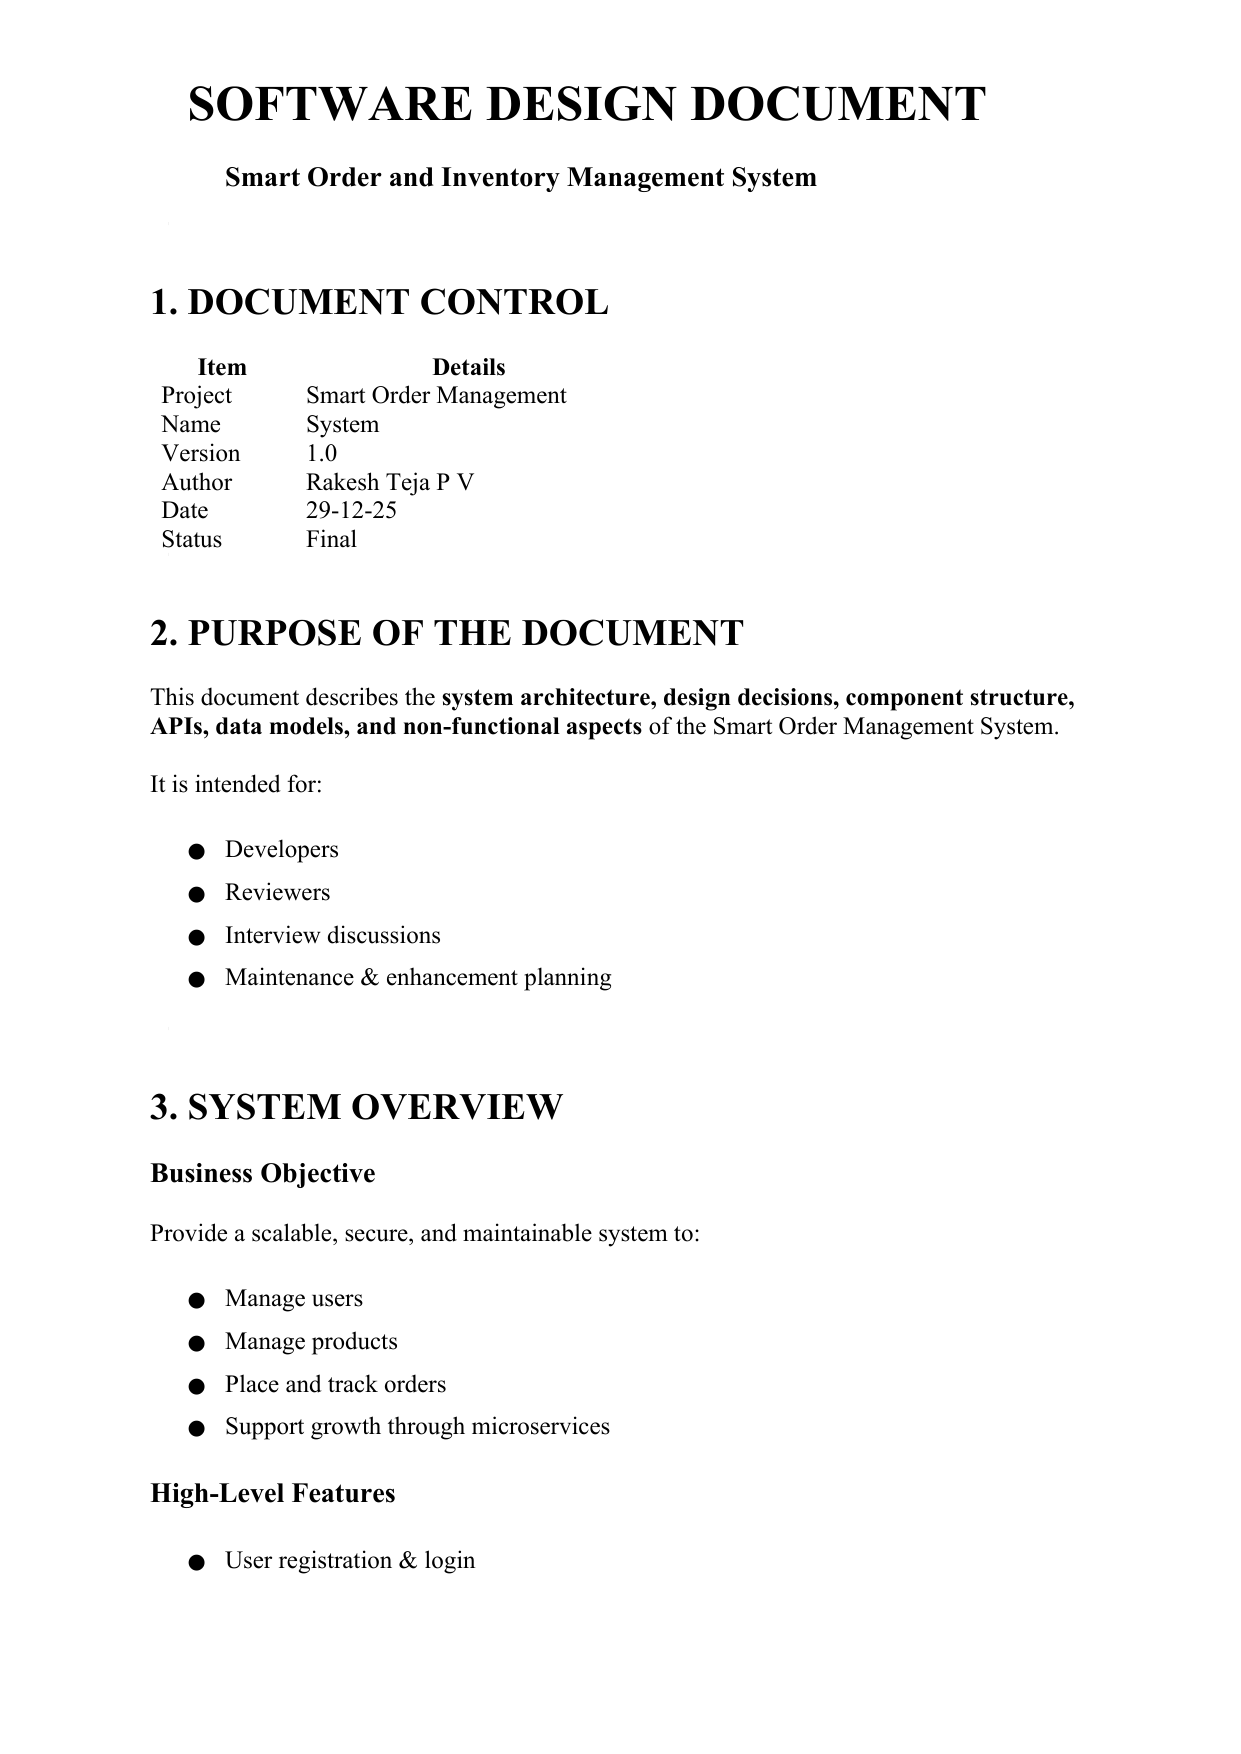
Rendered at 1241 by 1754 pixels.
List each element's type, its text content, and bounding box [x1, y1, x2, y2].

list Reviewers [187, 869, 1090, 912]
text 3. SYSTEM OVERVIEW [150, 1084, 1090, 1127]
list Developers [187, 827, 1090, 869]
table_header Item [150, 352, 294, 380]
text Provide a scalable, secure, and maintainable system to: [150, 1218, 1090, 1247]
list Place and track orders [187, 1361, 1090, 1404]
text Smart Order and Inventory Management System [150, 161, 1090, 193]
list Interview discussions [187, 912, 1090, 955]
list User registration & login [187, 1537, 1090, 1580]
table_cell Author [150, 467, 294, 495]
text It is intended for: [150, 769, 1090, 798]
table_cell Version [150, 438, 294, 467]
text SOFTWARE DESIGN DOCUMENT [150, 74, 1090, 131]
table_cell Date [150, 495, 294, 524]
table_cell Status [150, 524, 294, 553]
list Support growth through microservices [187, 1404, 1090, 1447]
text High-Level Features [150, 1476, 1090, 1508]
table_cell Final [295, 524, 643, 553]
list Maintenance & enhancement planning [187, 955, 1090, 998]
text This document describes the system architecture, design decisions, component structure, APIs, data models, and non-functional aspects of the Smart Order Management System. [150, 682, 1090, 740]
text 1. DOCUMENT CONTROL [150, 279, 1090, 322]
list Manage products [187, 1318, 1090, 1361]
table_cell Project Name [150, 380, 294, 438]
list Manage users [187, 1276, 1090, 1318]
table_cell 29-12-25 [295, 495, 643, 524]
table_cell Smart Order Management System [295, 380, 643, 438]
text Business Objective [150, 1156, 1090, 1189]
table_cell 1.0 [295, 438, 643, 467]
table_header Details [295, 352, 643, 380]
text 2. PURPOSE OF THE DOCUMENT [150, 610, 1090, 653]
table_cell Rakesh Teja P V [295, 467, 643, 495]
